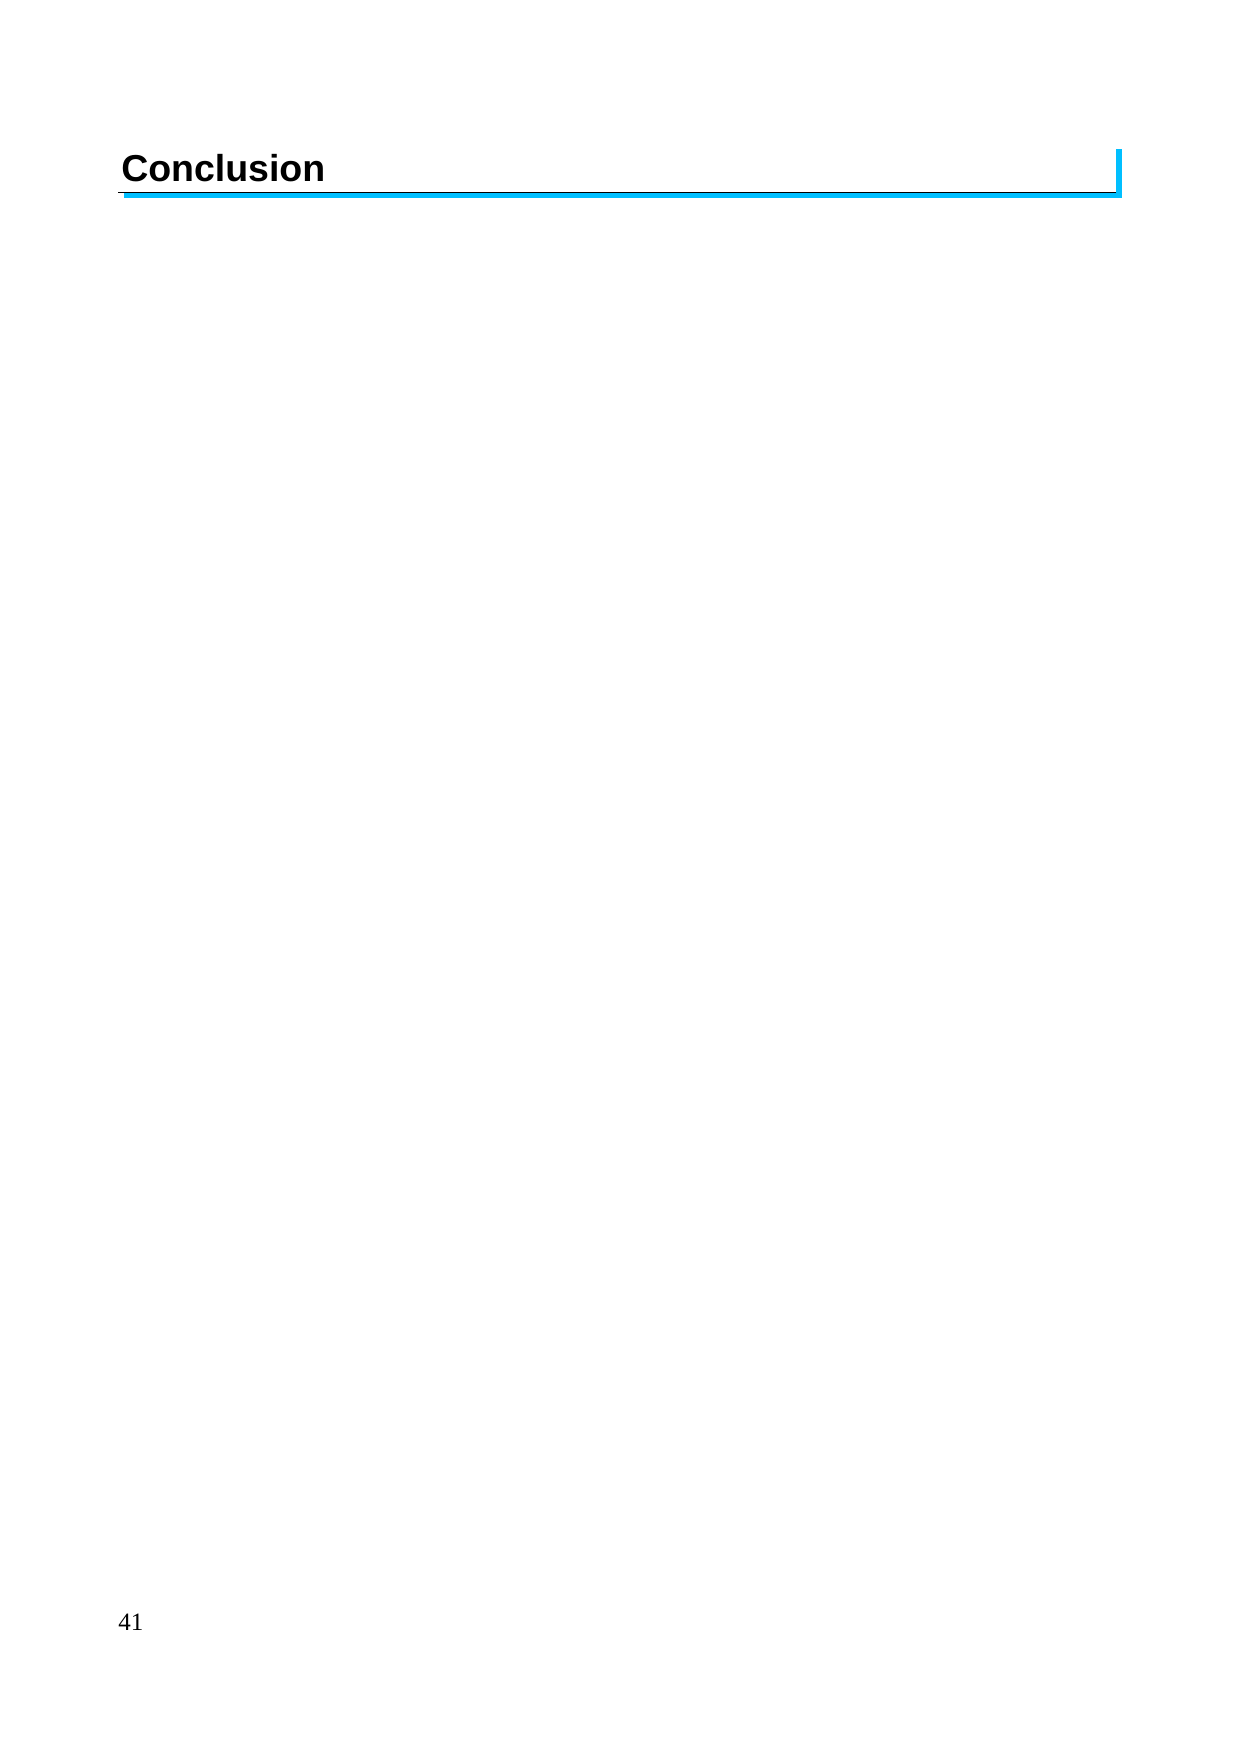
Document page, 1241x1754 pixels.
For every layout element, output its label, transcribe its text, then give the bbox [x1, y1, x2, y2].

subtitle Conclusion [118, 143, 1116, 192]
